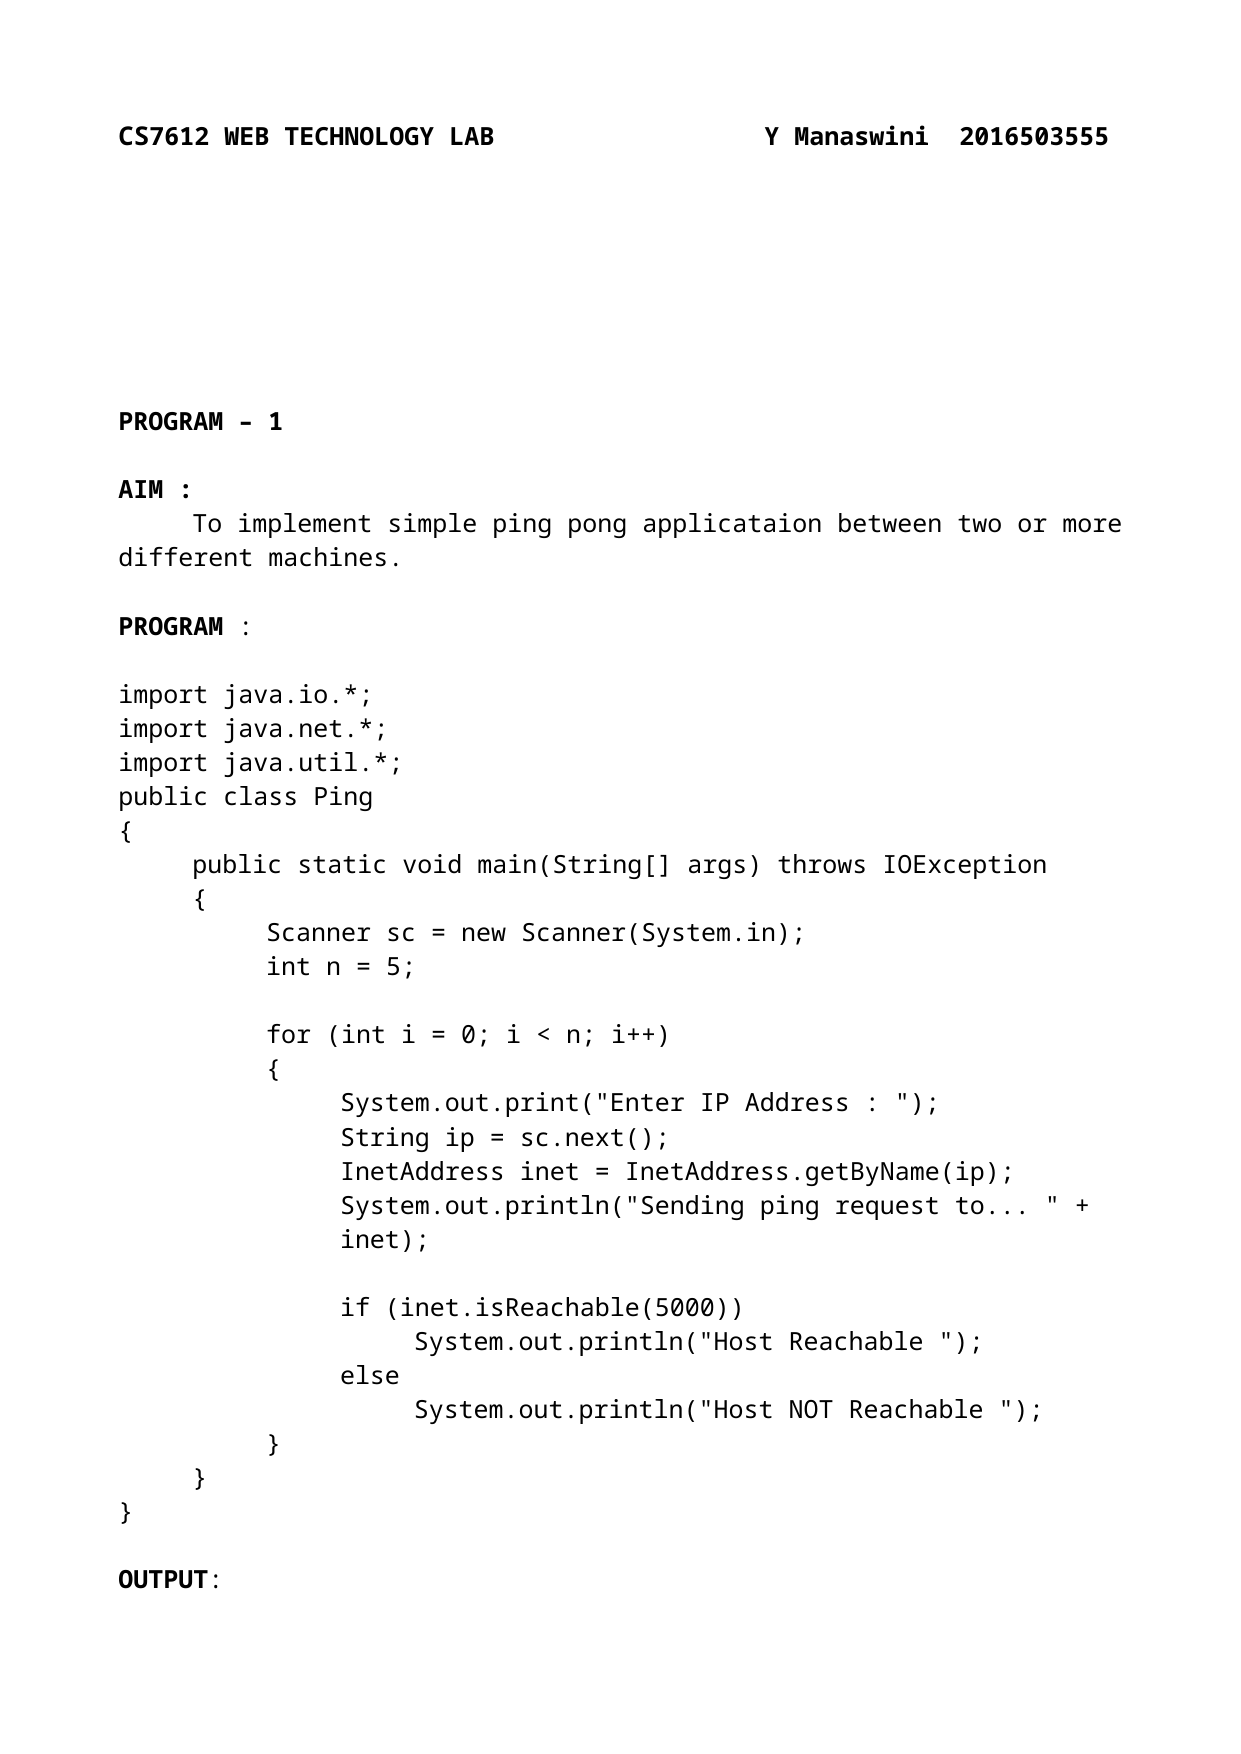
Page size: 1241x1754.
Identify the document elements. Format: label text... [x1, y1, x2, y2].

text PROGRAM : [118, 608, 1122, 642]
text { [118, 881, 1122, 915]
text To implement simple ping pong applicataion between two or more different machines. [118, 506, 1122, 574]
text import java.util.*; [118, 744, 1122, 778]
text System.out.println("Host Reachable "); [118, 1323, 1122, 1358]
text System.out.println("Host NOT Reachable "); [118, 1392, 1122, 1426]
text int n = 5; [118, 949, 1122, 983]
text public static void main(String[] args) throws IOException [118, 847, 1122, 881]
text } [118, 1426, 1122, 1460]
text { [118, 1051, 1122, 1085]
text OUTPUT: [118, 1562, 1122, 1596]
text else [118, 1358, 1122, 1392]
text System.out.print("Enter IP Address : "); [118, 1085, 1122, 1119]
text { [118, 813, 1122, 847]
text public class Ping [118, 778, 1122, 813]
text } [118, 1494, 1122, 1528]
text } [118, 1460, 1122, 1494]
text PROGRAM – 1 [118, 404, 1122, 438]
text import java.net.*; [118, 710, 1122, 744]
text String ip = sc.next(); [118, 1119, 1122, 1153]
text System.out.println("Sending ping request to... " + inet); [118, 1187, 1122, 1255]
text for (int i = 0; i < n; i++) [118, 1017, 1122, 1051]
text import java.io.*; [118, 676, 1122, 710]
text if (inet.isReachable(5000)) [118, 1289, 1122, 1323]
text AIM : [118, 472, 1122, 506]
text Scanner sc = new Scanner(System.in); [118, 915, 1122, 949]
text InetAddress inet = InetAddress.getByName(ip); [118, 1153, 1122, 1187]
